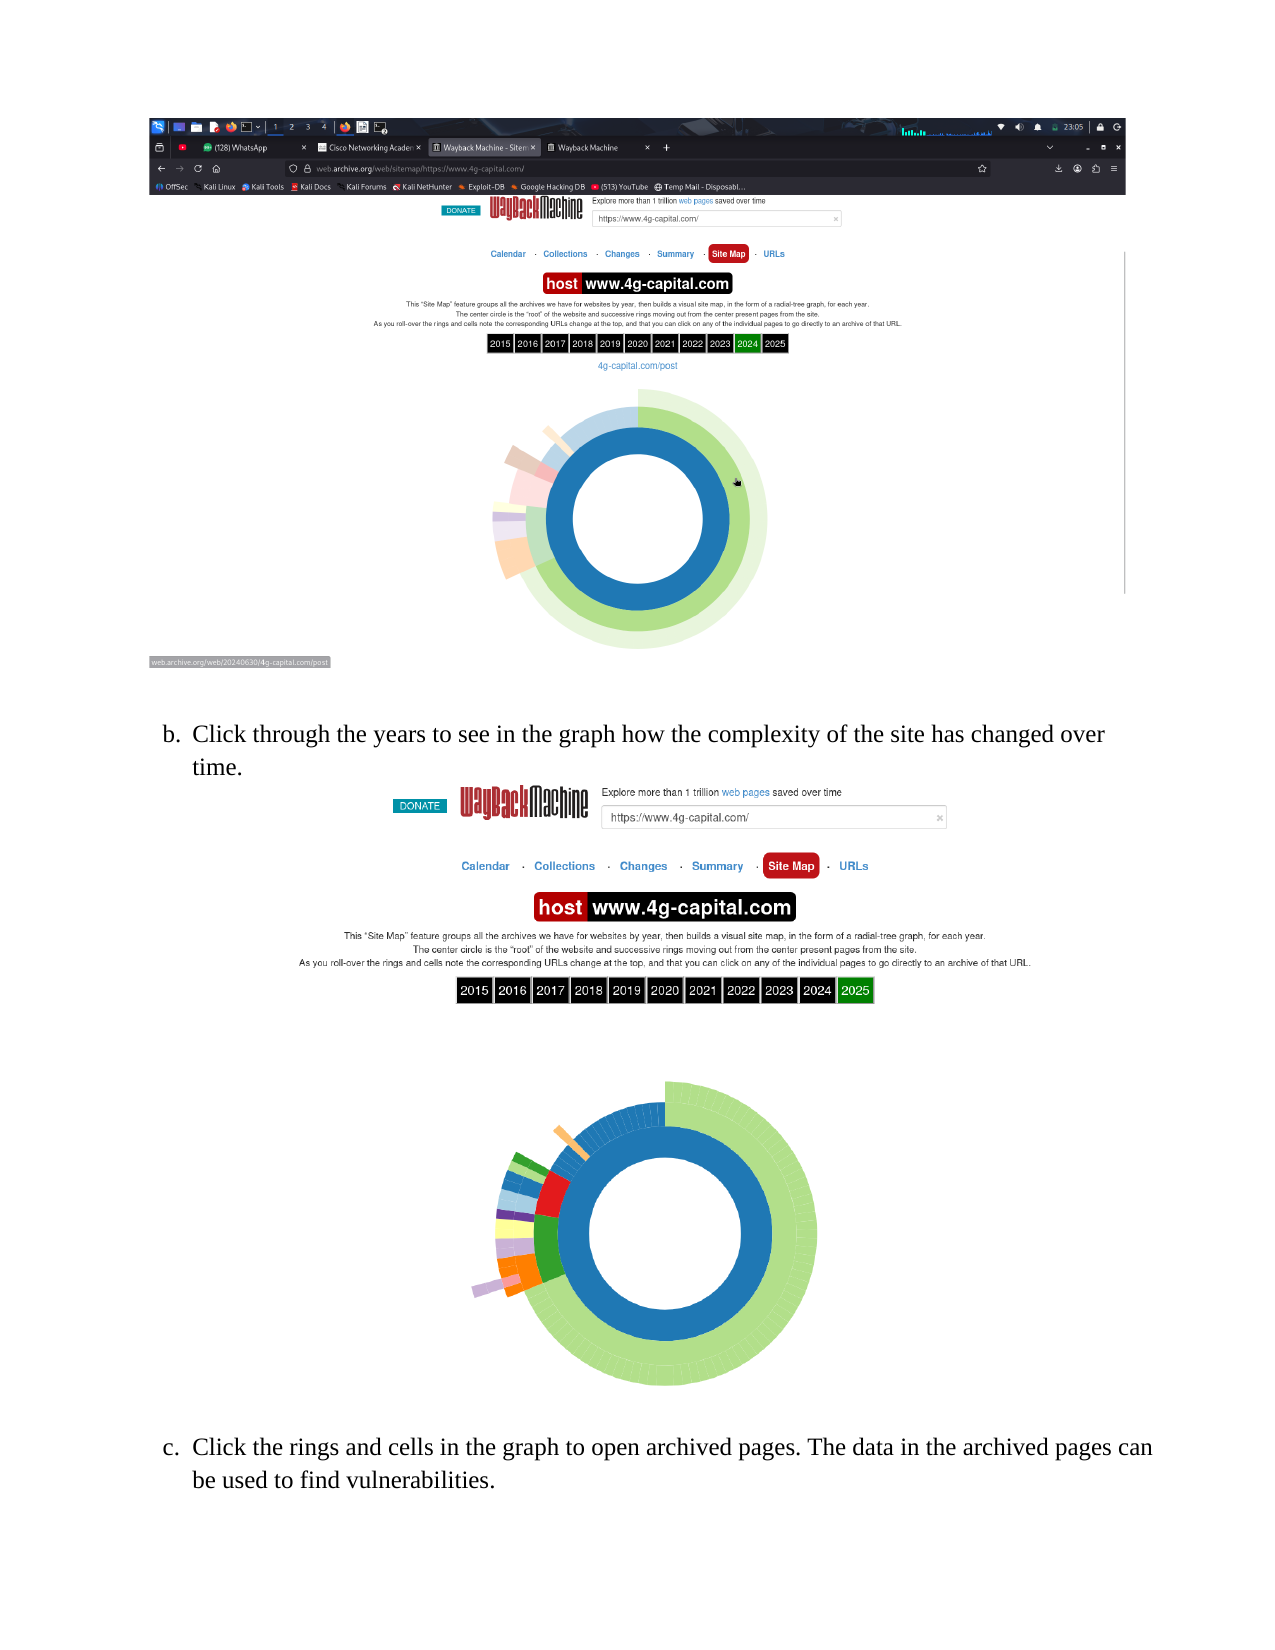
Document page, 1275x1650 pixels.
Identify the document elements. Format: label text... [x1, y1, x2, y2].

picture [118, 785, 1157, 1395]
list Click through the years to see in the graph how the complexity of the site has changed over time. [162, 719, 1157, 781]
list Click the rings and cells in the graph to open archived pages. The data in the archived pages can be used to find vulnerabilities. [162, 1432, 1157, 1493]
picture [149, 118, 1126, 668]
